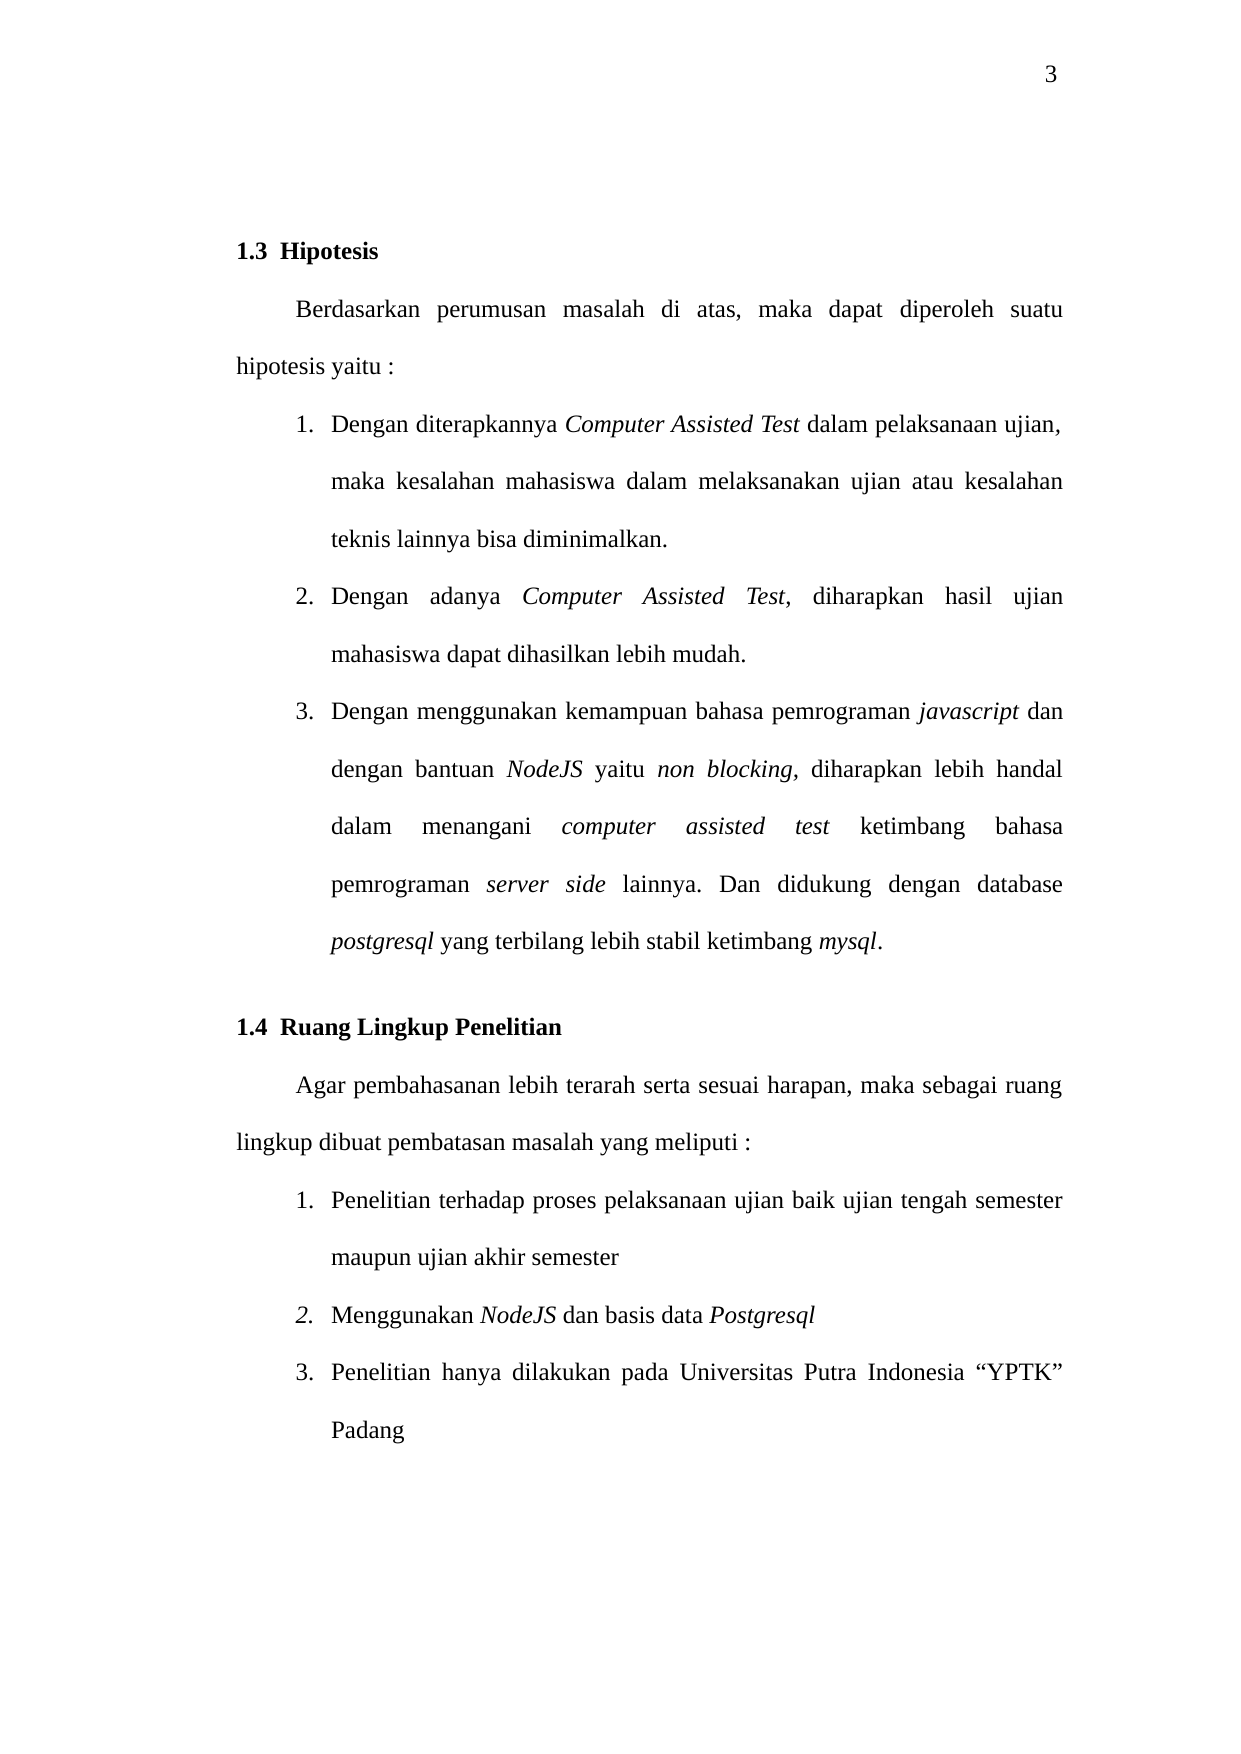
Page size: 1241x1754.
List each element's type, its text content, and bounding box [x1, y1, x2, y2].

list Dengan menggunakan kemampuan bahasa pemrograman javascript dan dengan bantuan NodeJS yaitu non blocking, diharapkan lebih handal dalam menangani computer assisted test ketimbang bahasa pemrograman server side lainnya. Dan didukung dengan database postgresql yang terbilang lebih stabil ketimbang mysql. [295, 696, 1063, 955]
list Dengan adanya Computer Assisted Test, diharapkan hasil ujian mahasiswa dapat dihasilkan lebih mudah. [295, 581, 1063, 667]
list Dengan diterapkannya Computer Assisted Test dalam pelaksanaan ujian, maka kesalahan mahasiswa dalam melaksanakan ujian atau kesalahan teknis lainnya bisa diminimalkan. [295, 409, 1063, 552]
list Penelitian terhadap proses pelaksanaan ujian baik ujian tengah semester maupun ujian akhir semester [295, 1185, 1063, 1271]
subtitle Ruang Lingkup Penelitian [236, 1012, 1063, 1041]
subtitle Hipotesis [236, 236, 1063, 265]
text Berdasarkan perumusan masalah di atas, maka dapat diperoleh suatu hipotesis yaitu : [236, 294, 1063, 380]
list Penelitian hanya dilakukan pada Universitas Putra Indonesia “YPTK” Padang [295, 1357, 1063, 1444]
list Menggunakan NodeJS dan basis data Postgresql [295, 1300, 1063, 1329]
text Agar pembahasanan lebih terarah serta sesuai harapan, maka sebagai ruang lingkup dibuat pembatasan masalah yang meliputi : [236, 1070, 1063, 1156]
